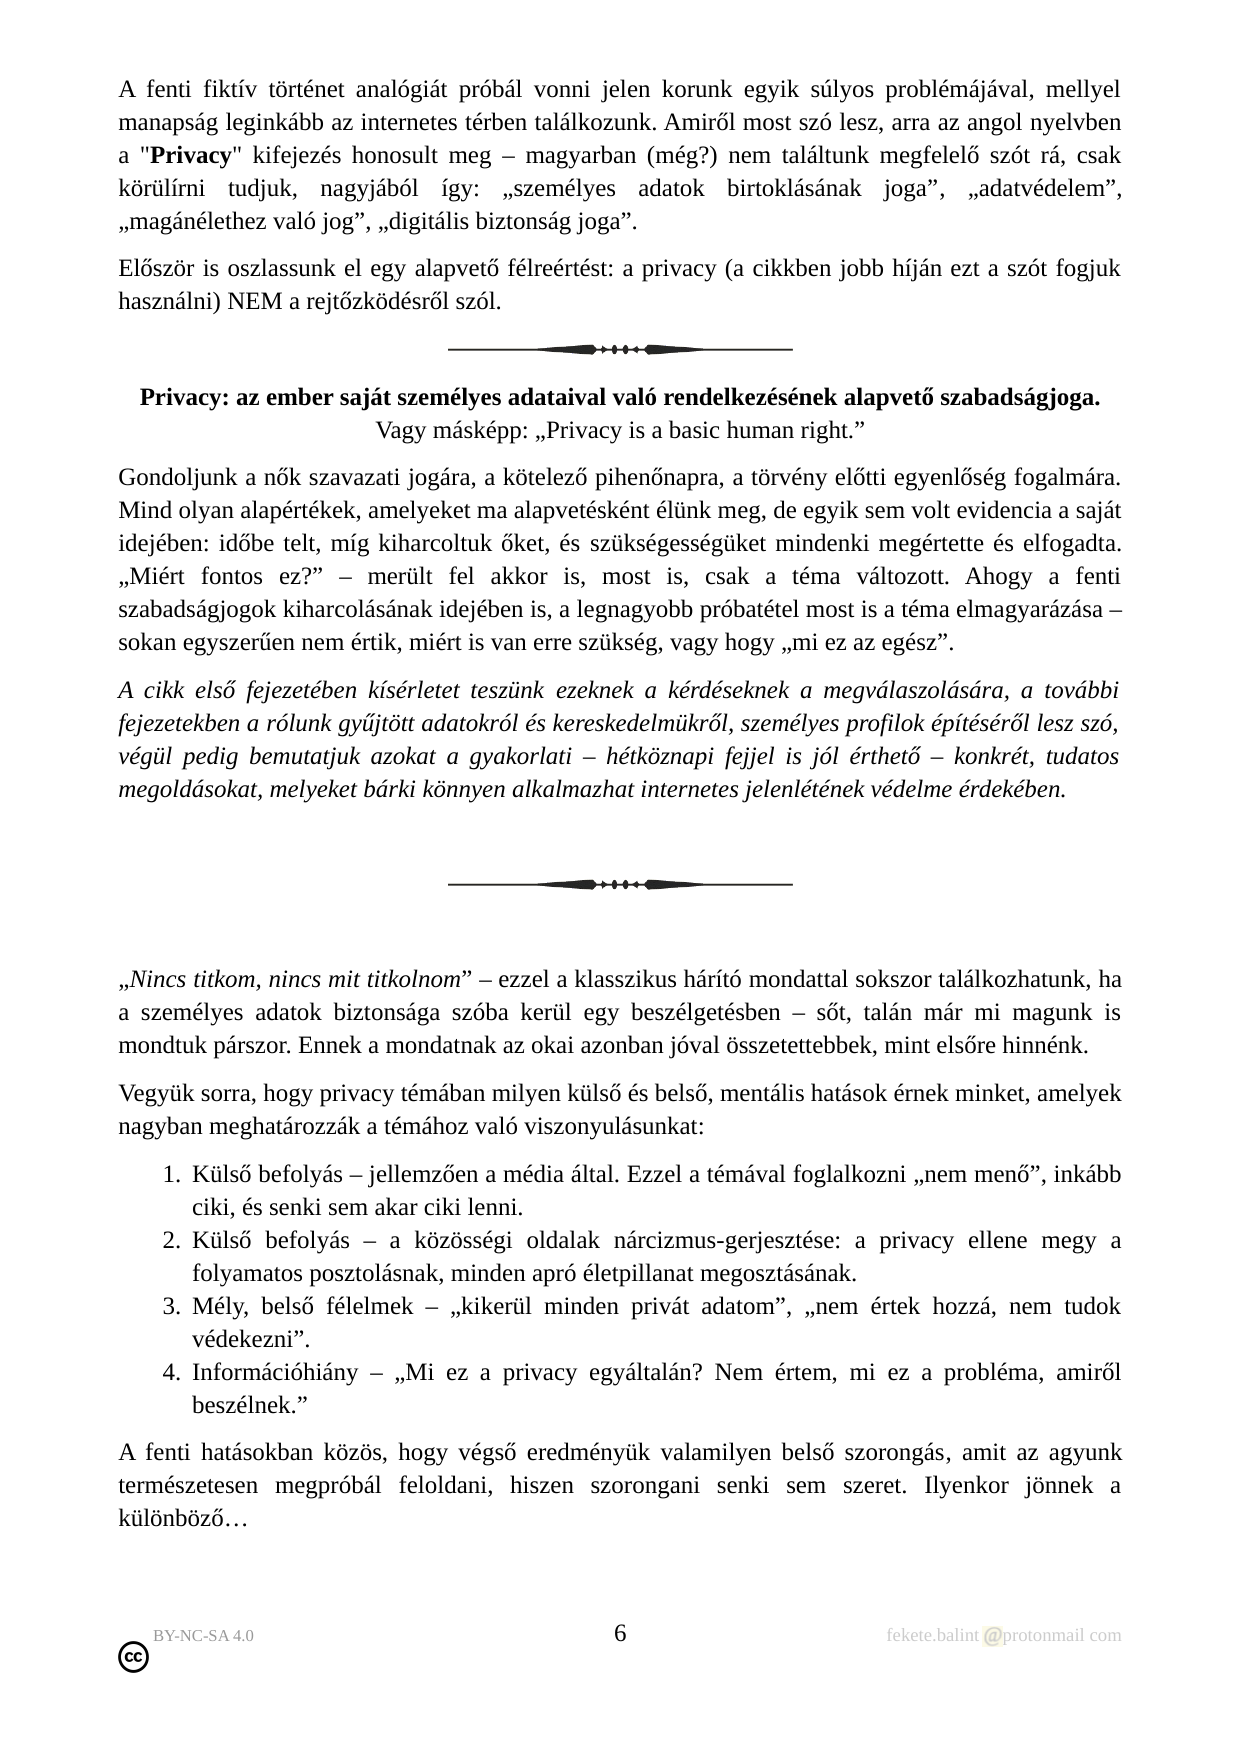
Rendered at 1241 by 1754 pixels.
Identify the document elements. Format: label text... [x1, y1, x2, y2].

list Információhiány – „Mi ez a privacy egyáltalán? Nem értem, mi ez a probléma, amiről beszélnek.” [162, 1357, 1122, 1419]
picture [446, 876, 795, 892]
list Külső befolyás – jellemzően a média által. Ezzel a témával foglalkozni „nem menő”, inkább ciki, és senki sem akar ciki lenni. [162, 1159, 1122, 1221]
text A fenti hatásokban közös, hogy végső eredményük valamilyen belső szorongás, amit az agyunk természetesen megpróbál feloldani, hiszen szorongani senki sem szeret. Ilyenkor jönnek a különböző… [118, 1437, 1122, 1532]
picture [118, 1641, 149, 1673]
picture [982, 1626, 1003, 1647]
list Mély, belső félelmek – „kikerül minden privát adatom”, „nem értek hozzá, nem tudok védekezni”. [162, 1291, 1122, 1353]
text Privacy: az ember saját személyes adataival való rendelkezésének alapvető szabadságjoga. Vagy másképp: „Privacy is a basic human right.” [118, 382, 1122, 443]
text A cikk első fejezetében kísérletet teszünk ezeknek a kérdéseknek a megválaszolására, a további fejezetekben a rólunk gyűjtött adatokról és kereskedelmükről, személyes profilok építéséről lesz szó, végül pedig bemutatjuk azokat a gyakorlati – hétköznapi fejjel is jól érthető – konkrét, tudatos megoldásokat, melyeket bárki könnyen alkalmazhat internetes jelenlétének védelme érdekében. [118, 675, 1122, 803]
picture [446, 341, 795, 357]
text „Nincs titkom, nincs mit titkolnom” – ezzel a klasszikus hárító mondattal sokszor találkozhatunk, ha a személyes adatok biztonsága szóba kerül egy beszélgetésben – sőt, talán már mi magunk is mondtuk párszor. Ennek a mondatnak az okai azonban jóval összetettebbek, mint elsőre hinnénk. [118, 964, 1122, 1059]
text A fenti fiktív történet analógiát próbál vonni jelen korunk egyik súlyos problémájával, mellyel manapság leginkább az internetes térben találkozunk. Amiről most szó lesz, arra az angol nyelvben a "Privacy" kifejezés honosult meg – magyarban (még?) nem találtunk megfelelő szót rá, csak körülírni tudjuk, nagyjából így: „személyes adatok birtoklásának joga”, „adatvédelem”, „magánélethez való jog”, „digitális biztonság joga”. [118, 74, 1122, 234]
text Gondoljunk a nők szavazati jogára, a kötelező pihenőnapra, a törvény előtti egyenlőség fogalmára. Mind olyan alapértékek, amelyeket ma alapvetésként élünk meg, de egyik sem volt evidencia a saját idejében: időbe telt, míg kiharcoltuk őket, és szükségességüket mindenki megértette és elfogadta. „Miért fontos ez?” – merült fel akkor is, most is, csak a téma változott. Ahogy a fenti szabadságjogok kiharcolásának idejében is, a legnagyobb próbatétel most is a téma elmagyarázása – sokan egyszerűen nem értik, miért is van erre szükség, vagy hogy „mi ez az egész”. [118, 462, 1122, 656]
text Először is oszlassunk el egy alapvető félreértést: a privacy (a cikkben jobb híján ezt a szót fogjuk használni) NEM a rejtőzködésről szól. [118, 253, 1122, 315]
list Külső befolyás – a közösségi oldalak nárcizmus-gerjesztése: a privacy ellene megy a folyamatos posztolásnak, minden apró életpillanat megosztásának. [162, 1225, 1122, 1287]
text Vegyük sorra, hogy privacy témában milyen külső és belső, mentális hatások érnek minket, amelyek nagyban meghatározzák a témához való viszonyulásunkat: [118, 1078, 1122, 1140]
